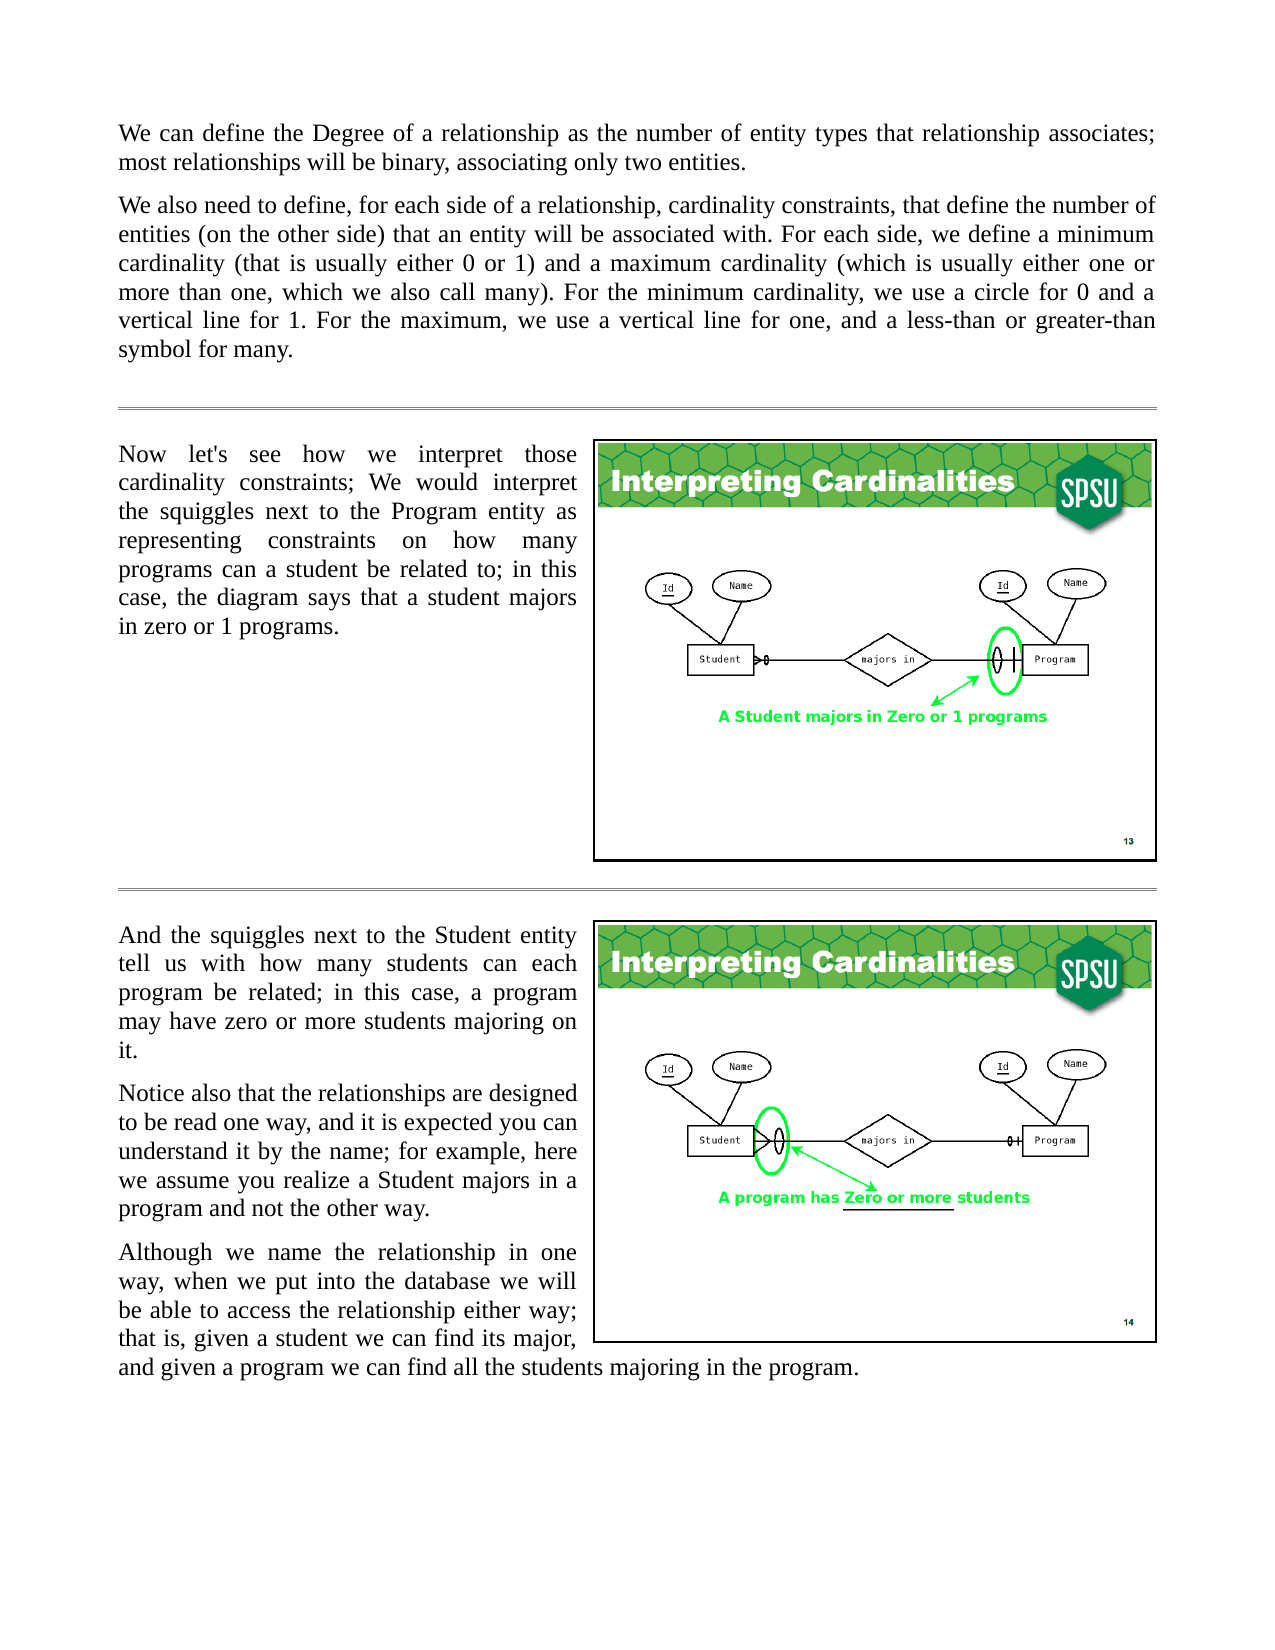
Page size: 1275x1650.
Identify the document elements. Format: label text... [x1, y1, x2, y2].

text And the squiggles next to the Student entity tell us with how many students can each program be related; in this case, a program may have zero or more students majoring on it. [118, 920, 593, 1063]
text Although we name the relationship in one way, when we put into the database we will be able to access the relationship either way; that is, given a student we can find its major, and given a program we can find all the students majoring in the program. [118, 1237, 1157, 1381]
text We also need to define, for each side of a relationship, cardinality constraints, that define the number of entities (on the other side) that an entity will be associated with. For each side, we define a minimum cardinality (that is usually either 0 or 1) and a maximum cardinality (which is usually either one or more than one, which we also call many). For the minimum cardinality, we use a circle for 0 and a vertical line for 1. For the maximum, we use a vertical line for one, and a less-than or greater-than symbol for many. [118, 191, 1157, 363]
picture [598, 443, 1152, 857]
picture [598, 925, 1152, 1338]
text Notice also that the relationships are designed to be read one way, and it is expected you can understand it by the name; for example, here we assume you realize a Student majors in a program and not the other way. [118, 1078, 593, 1222]
text [595, 441, 1155, 859]
text [595, 922, 1155, 1341]
text We can define the Degree of a relationship as the number of entity types that relationship associates; most relationships will be binary, associating only two entities. [118, 118, 1157, 176]
text Now let's see how we interpret those cardinality constraints; We would interpret the squiggles next to the Program entity as representing constraints on how many programs can a student be related to; in this case, the diagram says that a student majors in zero or 1 programs. [118, 439, 593, 640]
